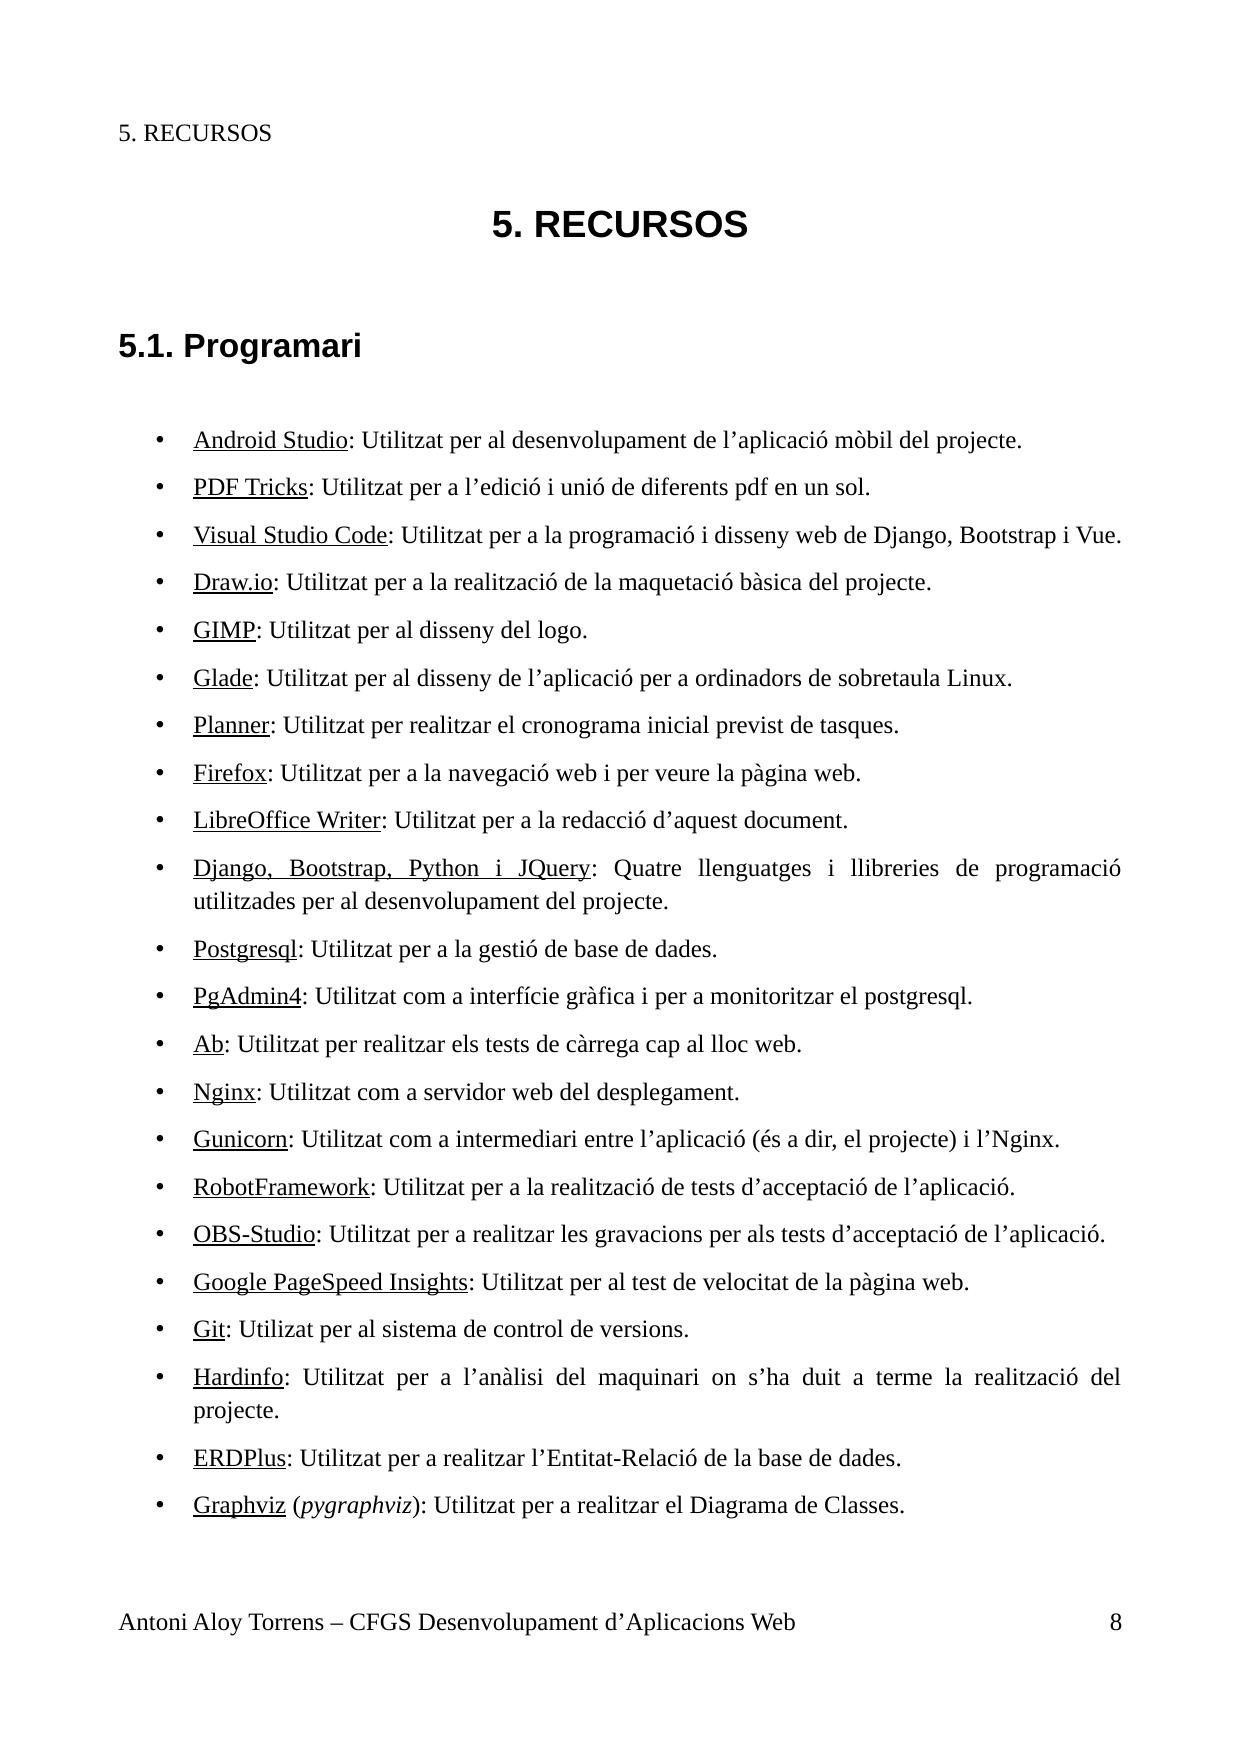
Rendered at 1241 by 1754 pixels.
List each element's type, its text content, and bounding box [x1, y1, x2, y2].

list GIMP: Utilitzat per al disseny del logo. [156, 615, 1122, 644]
list Graphviz (pygraphviz): Utilitzat per a realitzar el Diagrama de Classes. [156, 1490, 1122, 1519]
subtitle 5. RECURSOS [118, 201, 1122, 245]
list Draw.io: Utilitzat per a la realització de la maquetació bàsica del projecte. [156, 567, 1122, 596]
list PgAdmin4: Utilitzat com a interfície gràfica i per a monitoritzar el postgresql. [156, 981, 1122, 1010]
list Planner: Utilitzat per realitzar el cronograma inicial previst de tasques. [156, 710, 1122, 739]
list Google PageSpeed Insights: Utilitzat per al test de velocitat de la pàgina web. [156, 1267, 1122, 1296]
list Hardinfo: Utilitzat per a l’anàlisi del maquinari on s’ha duit a terme la realització del projecte. [156, 1362, 1122, 1424]
list Nginx: Utilitzat com a servidor web del desplegament. [156, 1077, 1122, 1105]
list OBS-Studio: Utilitzat per a realitzar les gravacions per als tests d’acceptació de l’aplicació. [156, 1219, 1122, 1248]
subtitle 5.1. Programari [118, 326, 1122, 364]
list Glade: Utilitzat per al disseny de l’aplicació per a ordinadors de sobretaula Linux. [156, 663, 1122, 691]
list Gunicorn: Utilitzat com a intermediari entre l’aplicació (és a dir, el projecte) i l’Nginx. [156, 1124, 1122, 1153]
list Ab: Utilitzat per realitzar els tests de càrrega cap al lloc web. [156, 1029, 1122, 1058]
list ERDPlus: Utilitzat per a realitzar l’Entitat-Relació de la base de dades. [156, 1443, 1122, 1472]
list Django, Bootstrap, Python i JQuery: Quatre llenguatges i llibreries de programació utilitzades per al desenvolupament del projecte. [156, 853, 1122, 915]
list RobotFramework: Utilitzat per a la realització de tests d’acceptació de l’aplicació. [156, 1172, 1122, 1201]
list PDF Tricks: Utilitzat per a l’edició i unió de diferents pdf en un sol. [156, 472, 1122, 501]
list Android Studio: Utilitzat per al desenvolupament de l’aplicació mòbil del projecte. [156, 425, 1122, 453]
list Postgresql: Utilitzat per a la gestió de base de dades. [156, 934, 1122, 962]
list LibreOffice Writer: Utilitzat per a la redacció d’aquest document. [156, 806, 1122, 834]
list Visual Studio Code: Utilitzat per a la programació i disseny web de Django, Bootstrap i Vue. [156, 520, 1122, 549]
list Firefox: Utilitzat per a la navegació web i per veure la pàgina web. [156, 758, 1122, 787]
list Git: Utilizat per al sistema de control de versions. [156, 1314, 1122, 1343]
